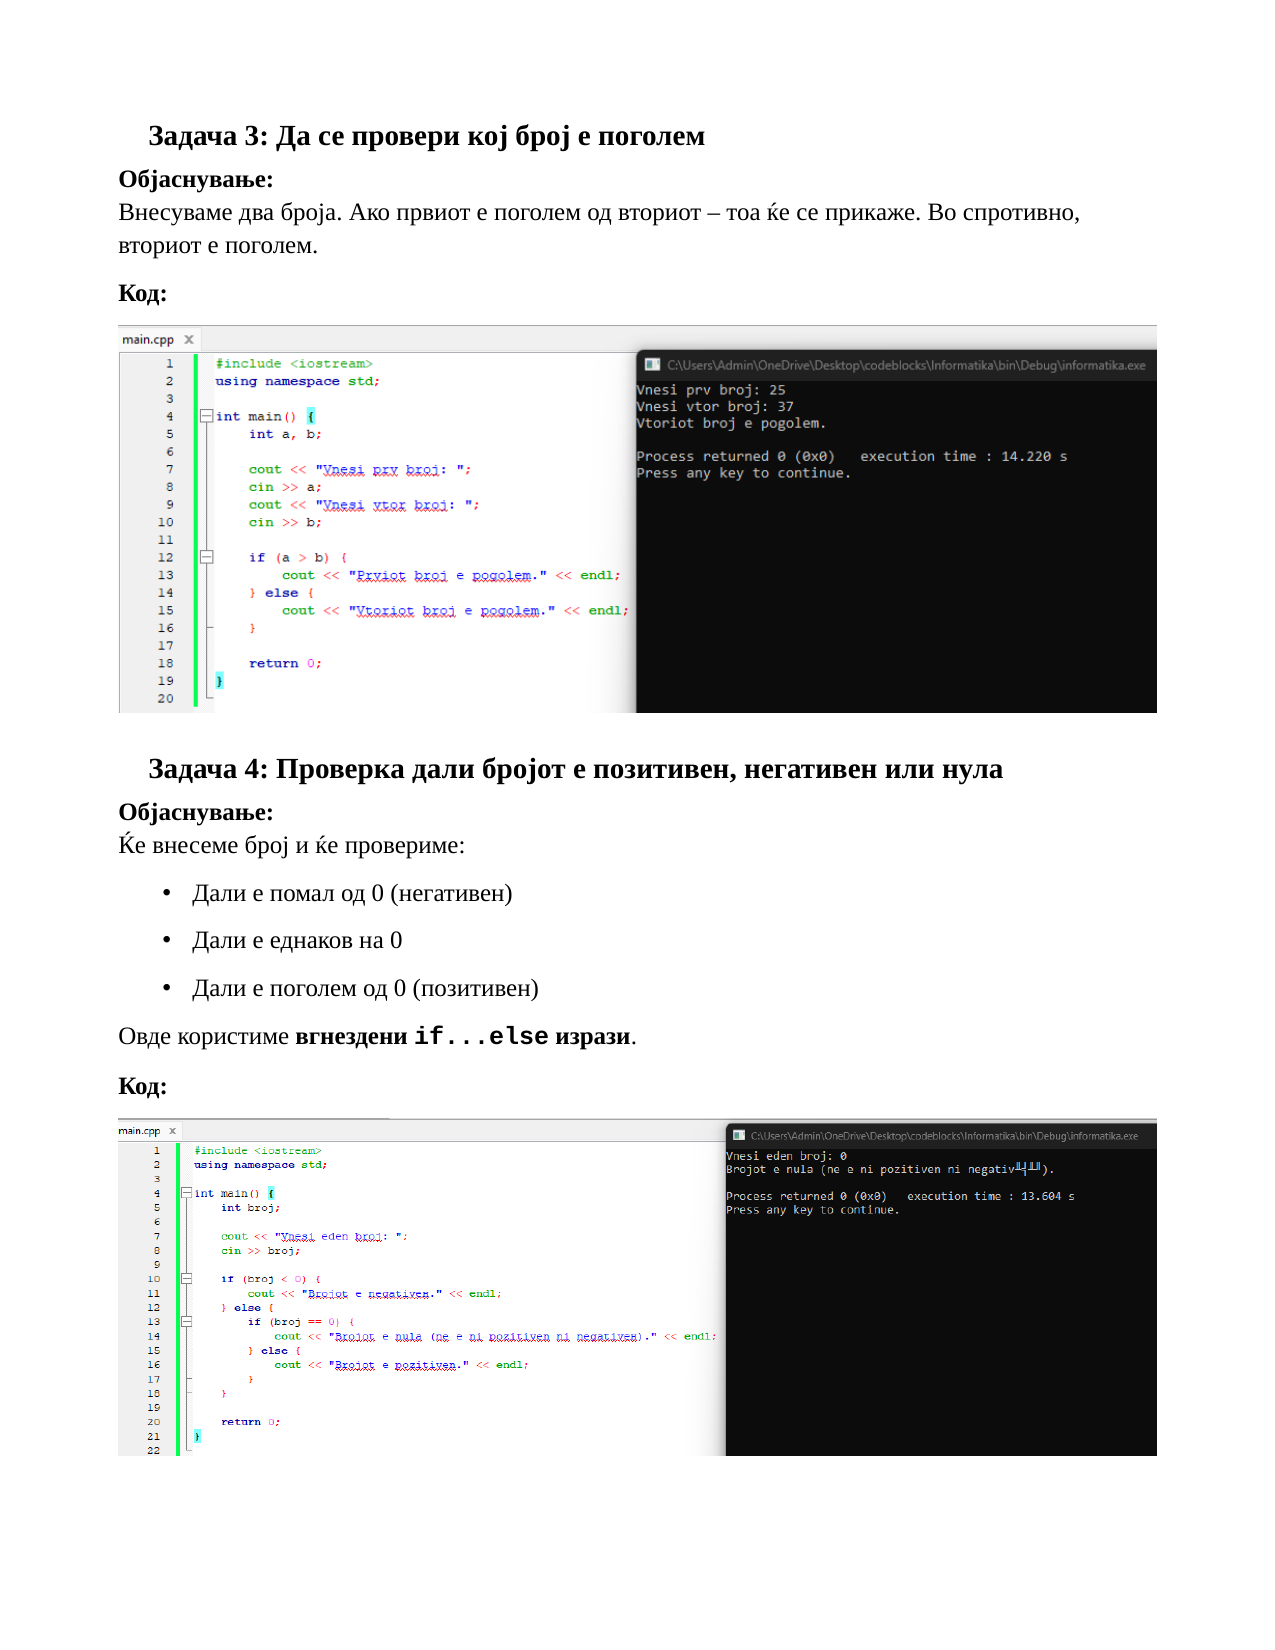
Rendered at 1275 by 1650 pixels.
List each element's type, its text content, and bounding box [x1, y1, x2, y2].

subtitle ✅ Задача 4: Проверка дали бројот е позитивен, негативен или нула [118, 751, 1157, 785]
picture [118, 325, 1157, 713]
text Код: [118, 1071, 1157, 1099]
text Објаснување: Ќе внесеме број и ќе провериме: [118, 797, 1157, 859]
subtitle ✅ Задача 3: Да се провери кој број е поголем [118, 118, 1157, 152]
picture [118, 1118, 1157, 1456]
text Код: [118, 278, 1157, 307]
text Објаснување: Внесуваме два броја. Ако првиот е поголем од вториот – тоа ќе се прикаже. Во спротивно, вториот е поголем. [118, 164, 1157, 259]
list Дали е помал од 0 (негативен) [162, 878, 1157, 907]
list Дали е поголем од 0 (позитивен) [162, 973, 1157, 1002]
text Овде користиме вгнездени if...else изрази. [118, 1021, 1157, 1052]
list Дали е еднаков на 0 [162, 926, 1157, 954]
